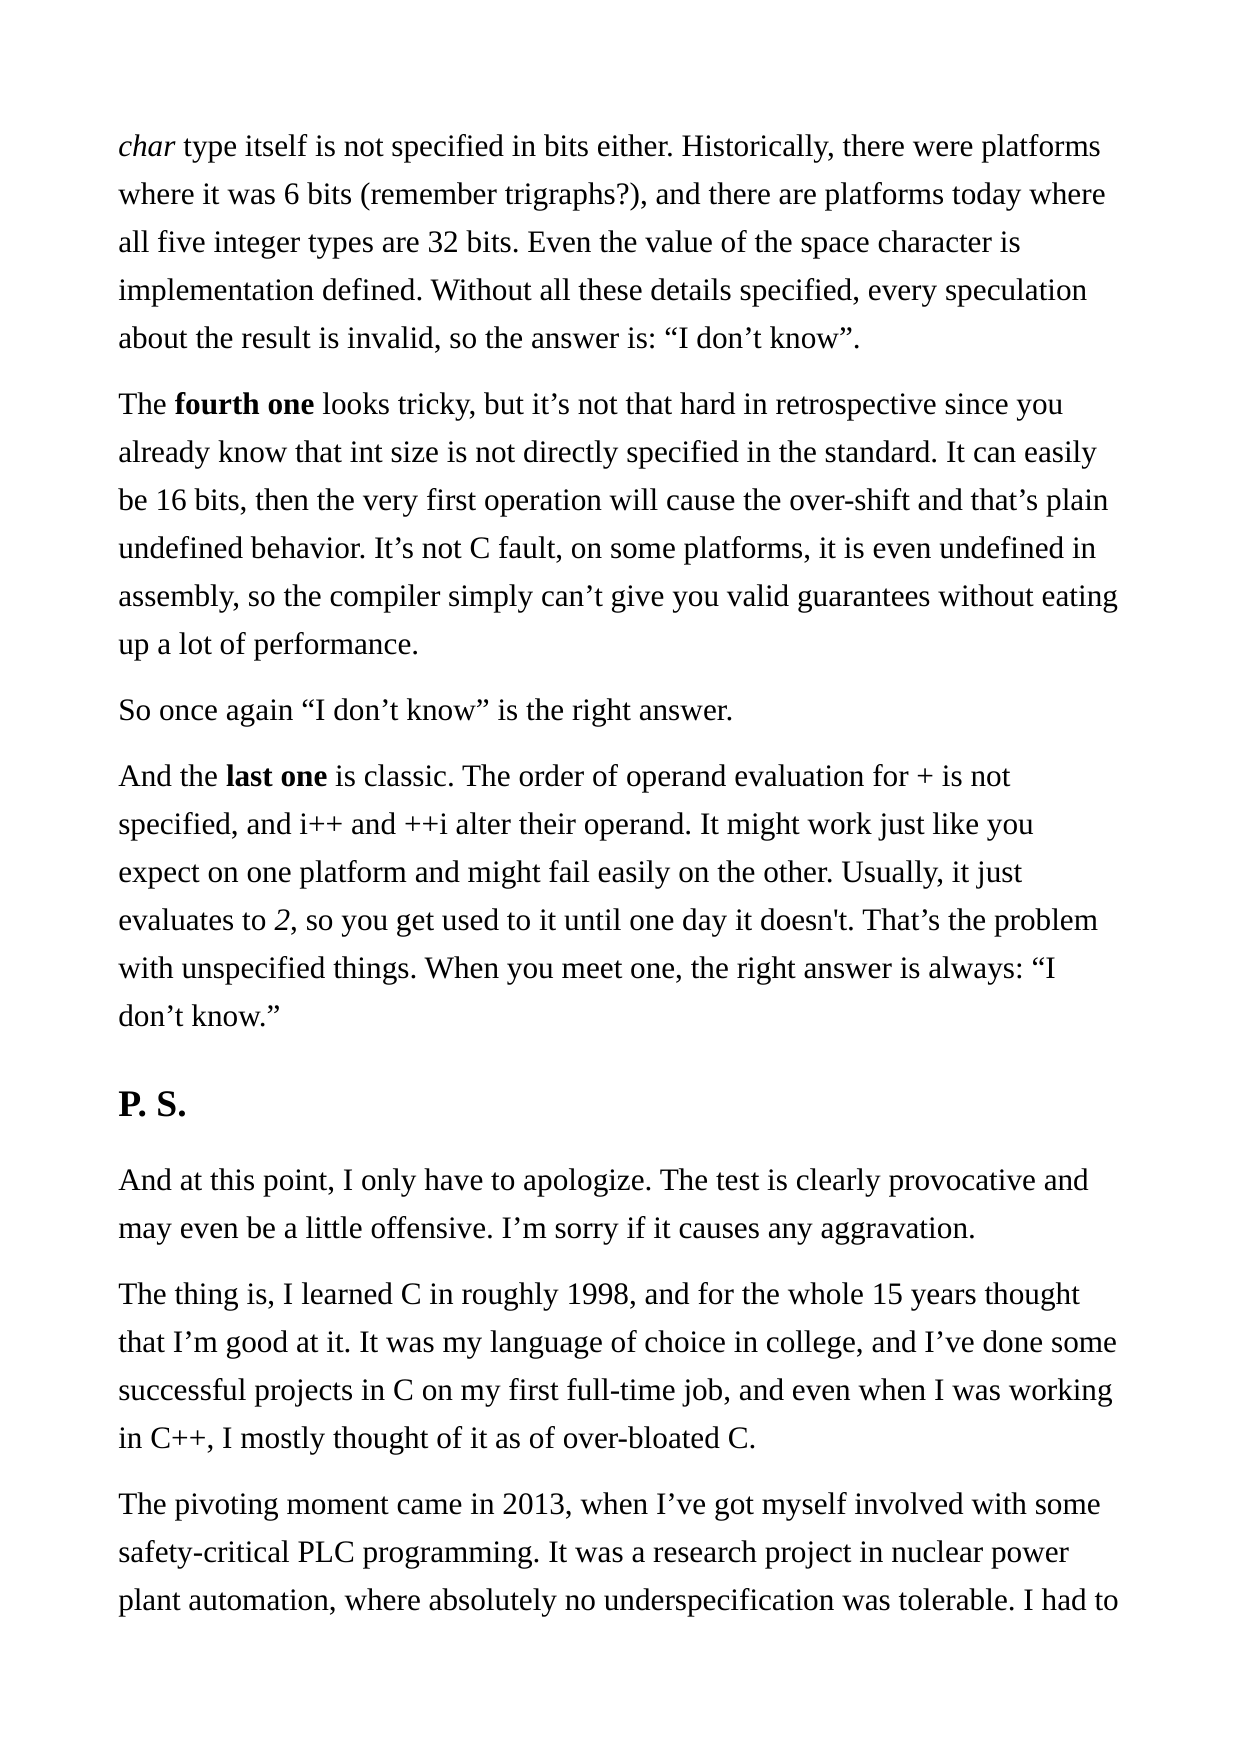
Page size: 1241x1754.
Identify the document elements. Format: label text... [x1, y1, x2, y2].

text char type itself is not specified in bits either. Historically, there were platforms where it was 6 bits (remember trigraphs?), and there are platforms today where all five integer types are 32 bits. Even the value of the space character is implementation defined. Without all these details specified, every speculation about the result is invalid, so the answer is: “I don’t know”. [118, 118, 1122, 358]
subtitle P. S. [118, 1082, 1122, 1125]
text And the last one is classic. The order of operand evaluation for + is not specified, and i++ and ++i alter their operand. It might work just like you expect on one platform and might fail easily on the other. Usually, it just evaluates to 2, so you get used to it until one day it doesn't. That’s the problem with unspecified things. When you meet one, the right answer is always: “I don’t know.” [118, 748, 1122, 1037]
text The pivoting moment came in 2013, when I’ve got myself involved with some safety-critical PLC programming. It was a research project in nuclear power plant automation, where absolutely no underspecification was tolerable. I had to [118, 1476, 1122, 1620]
text So once again “I don’t know” is the right answer. [118, 682, 1122, 730]
text And at this point, I only have to apologize. The test is clearly provocative and may even be a little offensive. I’m sorry if it causes any aggravation. [118, 1152, 1122, 1248]
text The fourth one looks tricky, but it’s not that hard in retrospective since you already know that int size is not directly specified in the standard. It can easily be 16 bits, then the very first operation will cause the over-shift and that’s plain undefined behavior. It’s not C fault, on some platforms, it is even undefined in assembly, so the compiler simply can’t give you valid guarantees without eating up a lot of performance. [118, 376, 1122, 664]
text The thing is, I learned C in roughly 1998, and for the whole 15 years thought that I’m good at it. It was my language of choice in college, and I’ve done some successful projects in C on my first full-time job, and even when I was working in C++, I mostly thought of it as of over-bloated C. [118, 1266, 1122, 1458]
